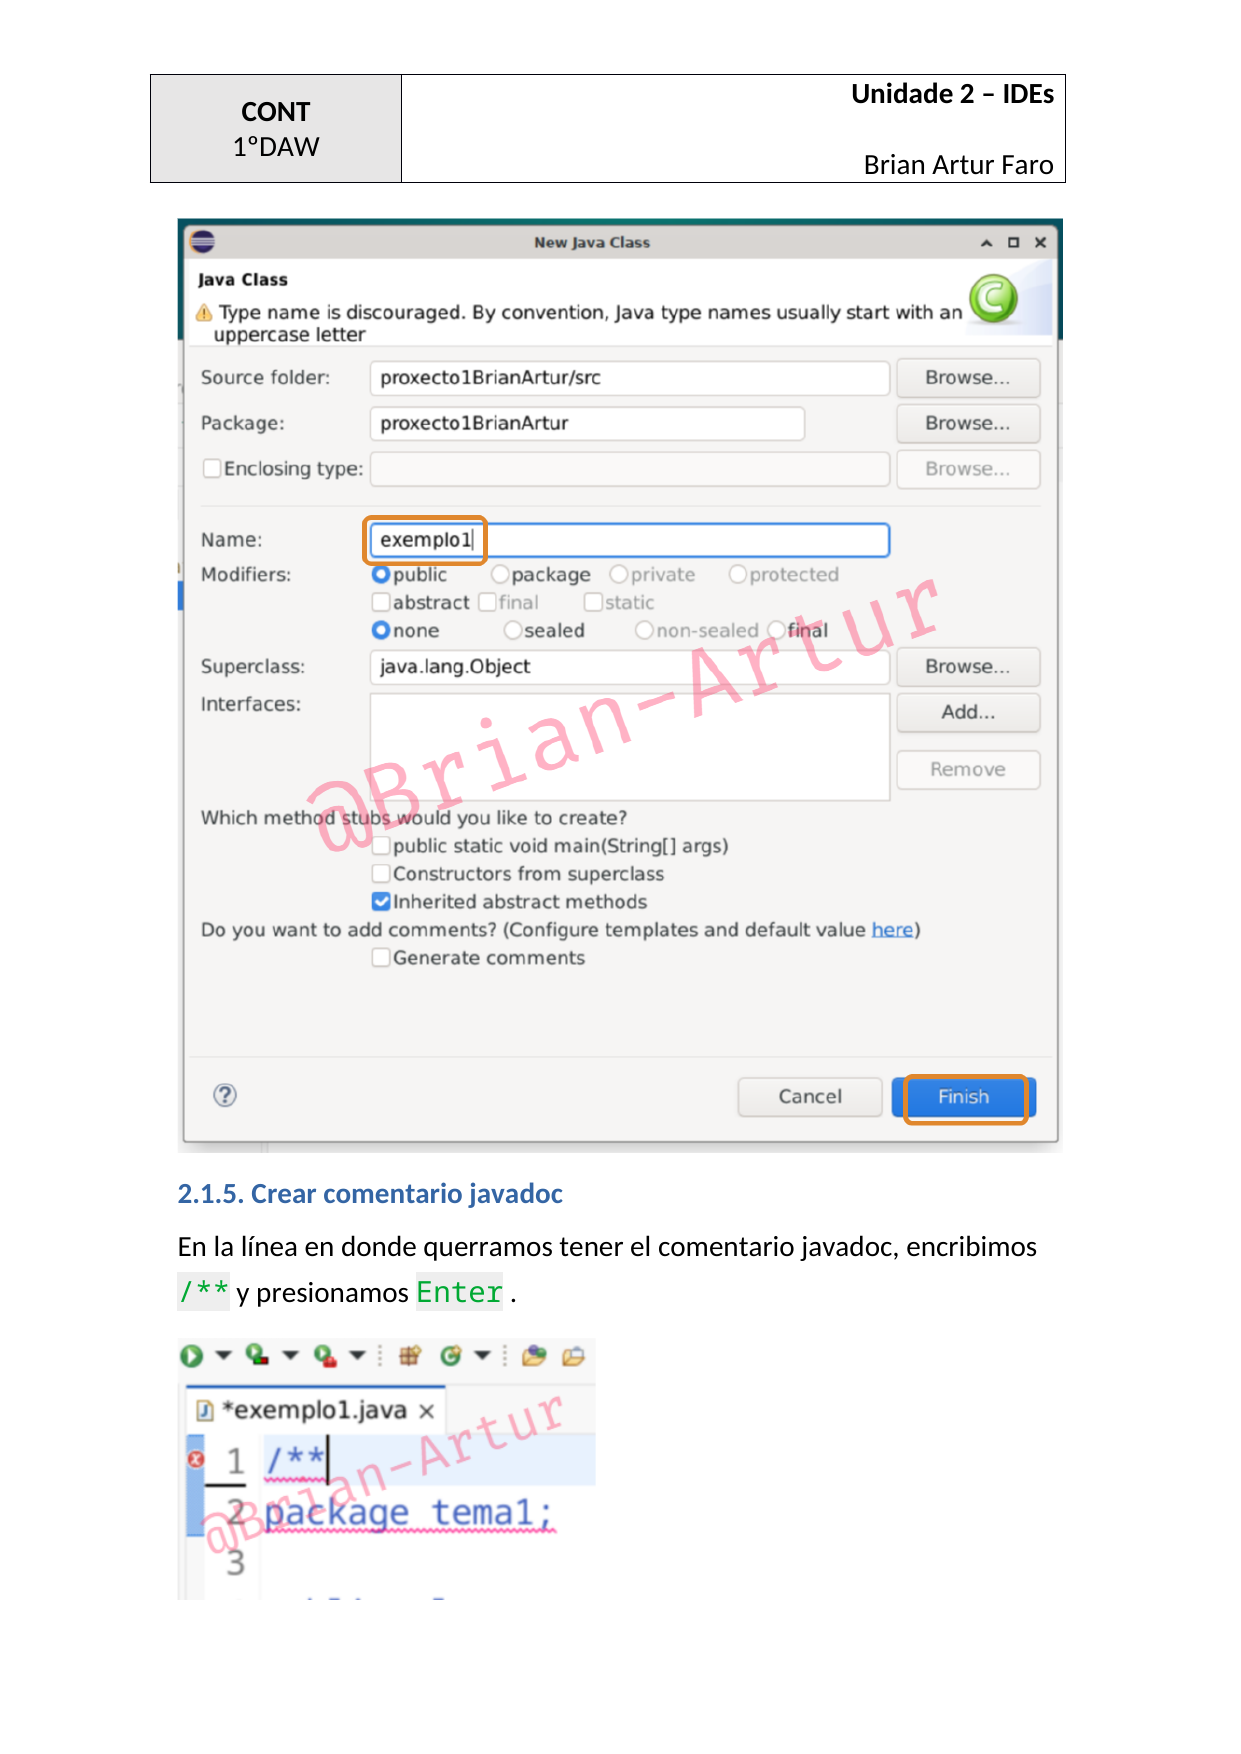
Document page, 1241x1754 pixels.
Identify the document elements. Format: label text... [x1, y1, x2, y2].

picture [177, 218, 1063, 1153]
subtitle 2.1.5. Crear comentario javadoc [177, 1175, 1063, 1210]
picture [177, 1338, 596, 1600]
text En la línea en donde querramos tener el comentario javadoc, encribimos /** y presionamos Enter . [177, 1228, 1063, 1311]
